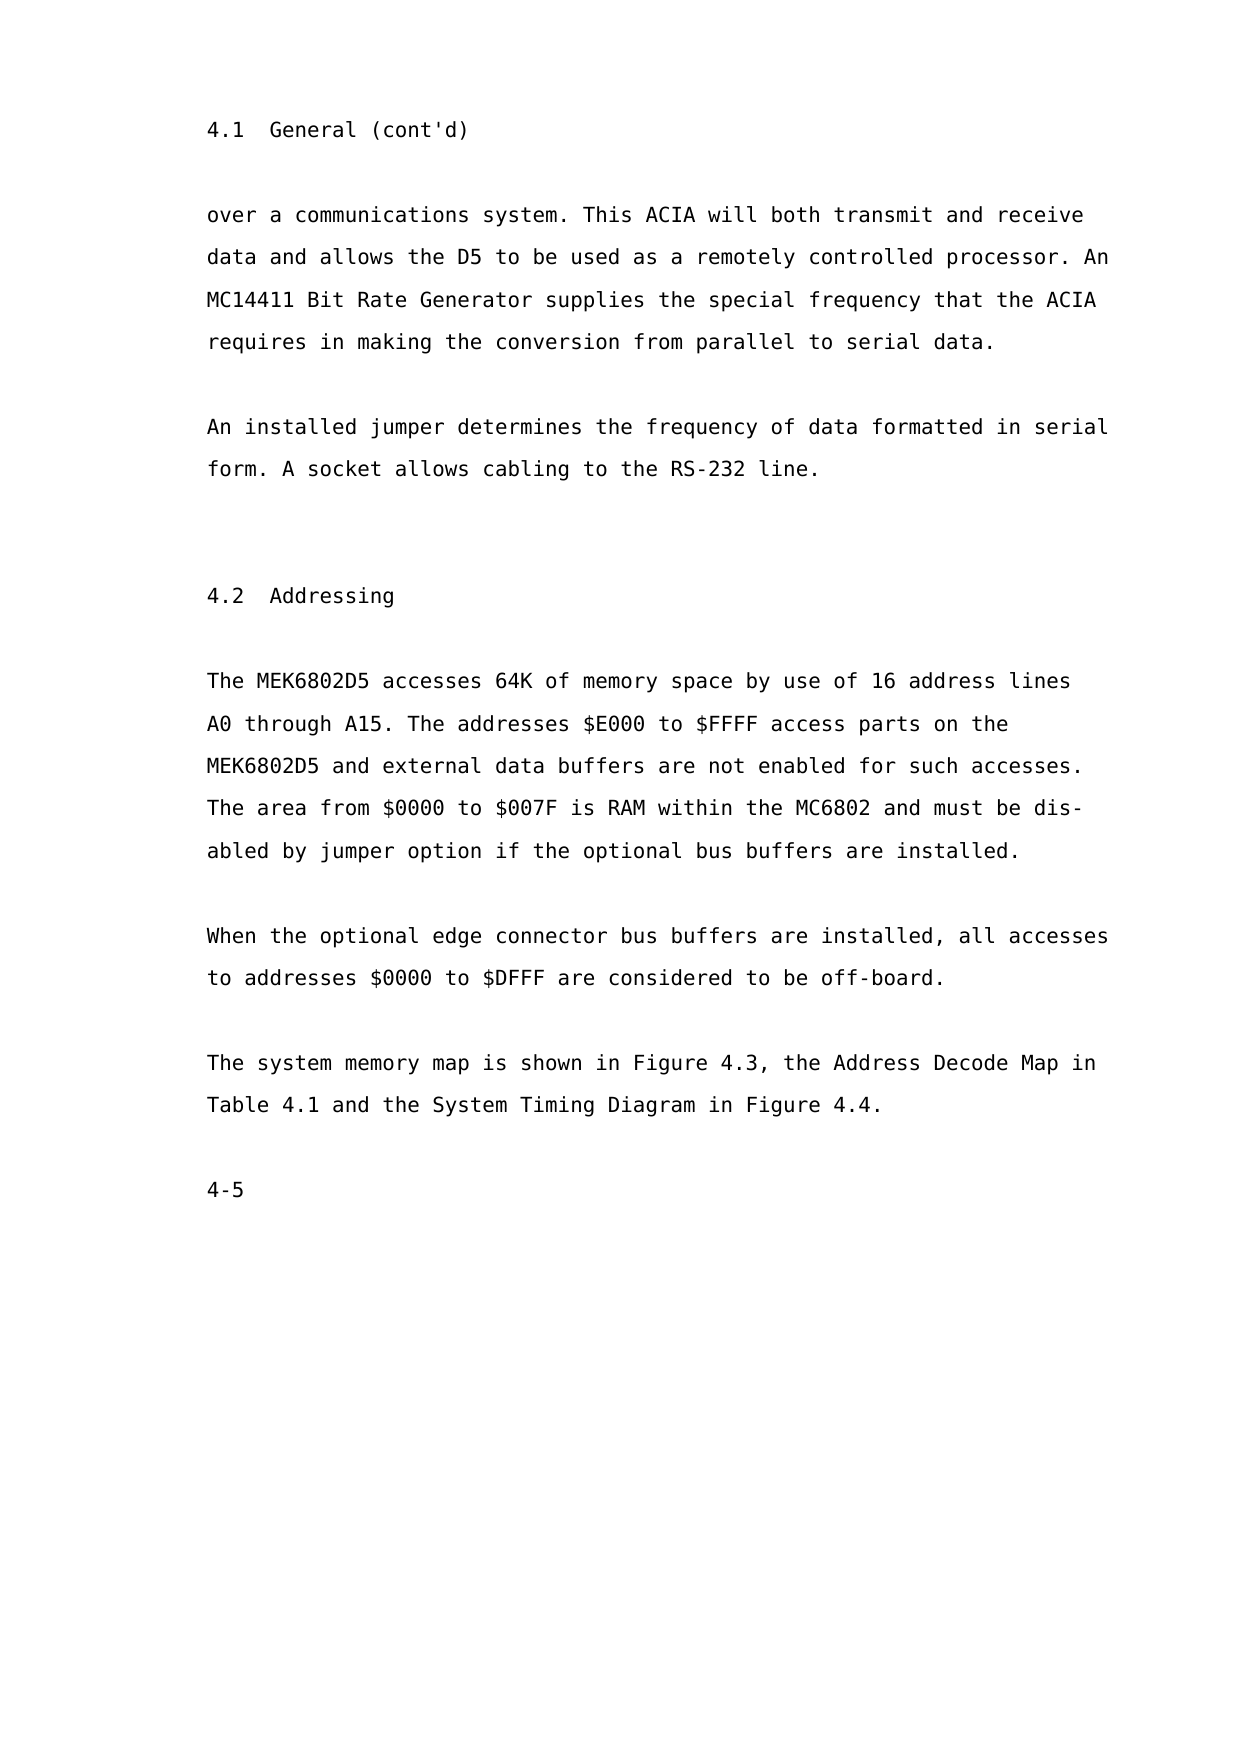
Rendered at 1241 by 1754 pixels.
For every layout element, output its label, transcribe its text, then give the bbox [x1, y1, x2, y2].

text MC14411 Bit Rate Generator supplies the special frequency that the ACIA [207, 288, 1122, 312]
text An installed jumper determines the frequency of data formatted in serial [207, 415, 1122, 439]
text MEK6802D5 and external data buffers are not enabled for such accesses. [207, 754, 1122, 778]
text to addresses $0000 to $DFFF are considered to be off-board. [207, 966, 1122, 990]
text Table 4.1 and the System Timing Diagram in Figure 4.4. [207, 1093, 1122, 1117]
text A0 through A15. The addresses $E000 to $FFFF access parts on the [207, 712, 1122, 736]
text The MEK6802D5 accesses 64K of memory space by use of 16 address lines [207, 669, 1122, 693]
text The system memory map is shown in Figure 4.3, the Address Decode Map in [207, 1051, 1122, 1075]
text over a communications system. This ACIA will both transmit and receive [207, 203, 1122, 227]
text 4.2 Addressing [207, 584, 1122, 609]
text The area from $0000 to $007F is RAM within the MC6802 and must be dis- [207, 796, 1122, 821]
text form. A socket allows cabling to the RS-232 line. [207, 457, 1122, 482]
text requires in making the conversion from parallel to serial data. [207, 330, 1122, 354]
text 4-5 [207, 1178, 1122, 1230]
text abled by jumper option if the optional bus buffers are installed. [207, 839, 1122, 863]
text When the optional edge connector bus buffers are installed, all accesses [207, 924, 1122, 948]
text data and allows the D5 to be used as a remotely controlled processor. An [207, 245, 1122, 269]
text 4.1 General (cont'd) [207, 118, 1122, 142]
